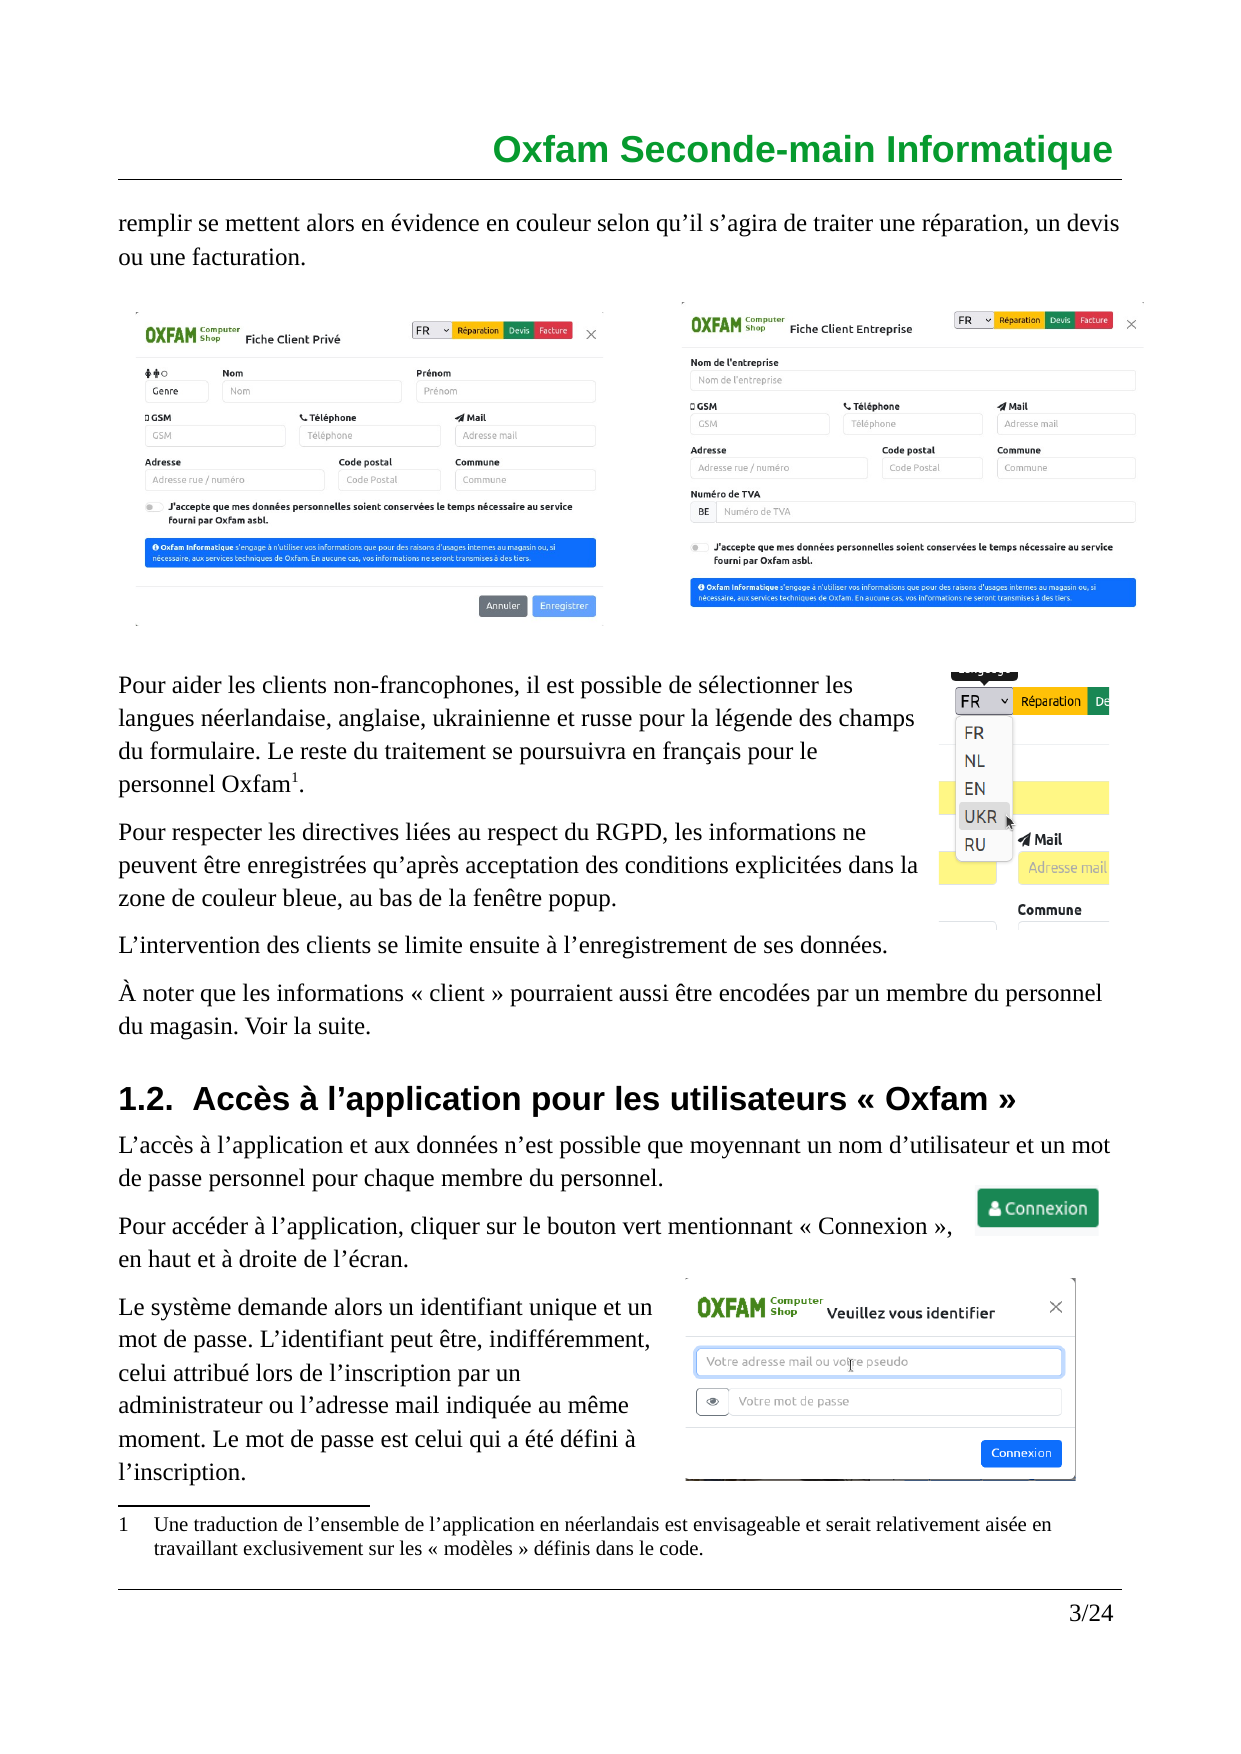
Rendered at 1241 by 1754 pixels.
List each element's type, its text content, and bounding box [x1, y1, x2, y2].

picture [685, 1278, 1076, 1481]
text remplir se mettent alors en évidence en couleur selon qu’il s’agira de traiter une réparation, un devis ou une facturation. [118, 208, 1122, 270]
subtitle Accès à l’application pour les utilisateurs « Oxfam » [118, 1079, 1122, 1118]
text Une traduction de l’ensemble de l’application en néerlandais est envisageable et serait relativement aisée en travaillant exclusivement sur les « modèles » définis dans le code. [118, 1512, 1122, 1560]
picture [681, 302, 1144, 612]
text L’accès à l’application et aux données n’est possible que moyennant un nom d’utilisateur et un mot de passe personnel pour chaque membre du personnel. [118, 1130, 1122, 1253]
text [1093, 1292, 1122, 1485]
text Pour accéder à l’application, cliquer sur le bouton vert mentionnant « Connexion », en haut et à droite de l’écran. [118, 1211, 1122, 1499]
text Pour aider les clients non-francophones, il est possible de sélectionner les langues néerlandaise, anglaise, ukrainienne et russe pour la légende des champs du formulaire. Le reste du traitement se poursuivra en français pour le personnel Oxfam. [118, 654, 1127, 947]
text Le système demande alors un identifiant unique et un mot de passe. L’identifiant peut être, indifféremment, celui attribué lors de l’inscription par un administrateur ou l’adresse mail indiquée au même moment. Le mot de passe est celui qui a été défini à l’inscription. [118, 1292, 668, 1485]
text À noter que les informations « client » pourraient aussi être encodées par un membre du personnel du magasin. Voir la suite. [118, 978, 1122, 1040]
picture [135, 312, 604, 626]
text L’intervention des clients se limite ensuite à l’enregistrement de ses données. [118, 930, 1122, 959]
picture [938, 672, 1110, 930]
text Pour respecter les directives liées au respect du RGPD, les informations ne peuvent être enregistrées qu’après acceptation des conditions explicitées dans la zone de couleur bleue, au bas de la fenêtre popup. [118, 817, 921, 911]
picture [974, 1185, 1099, 1236]
